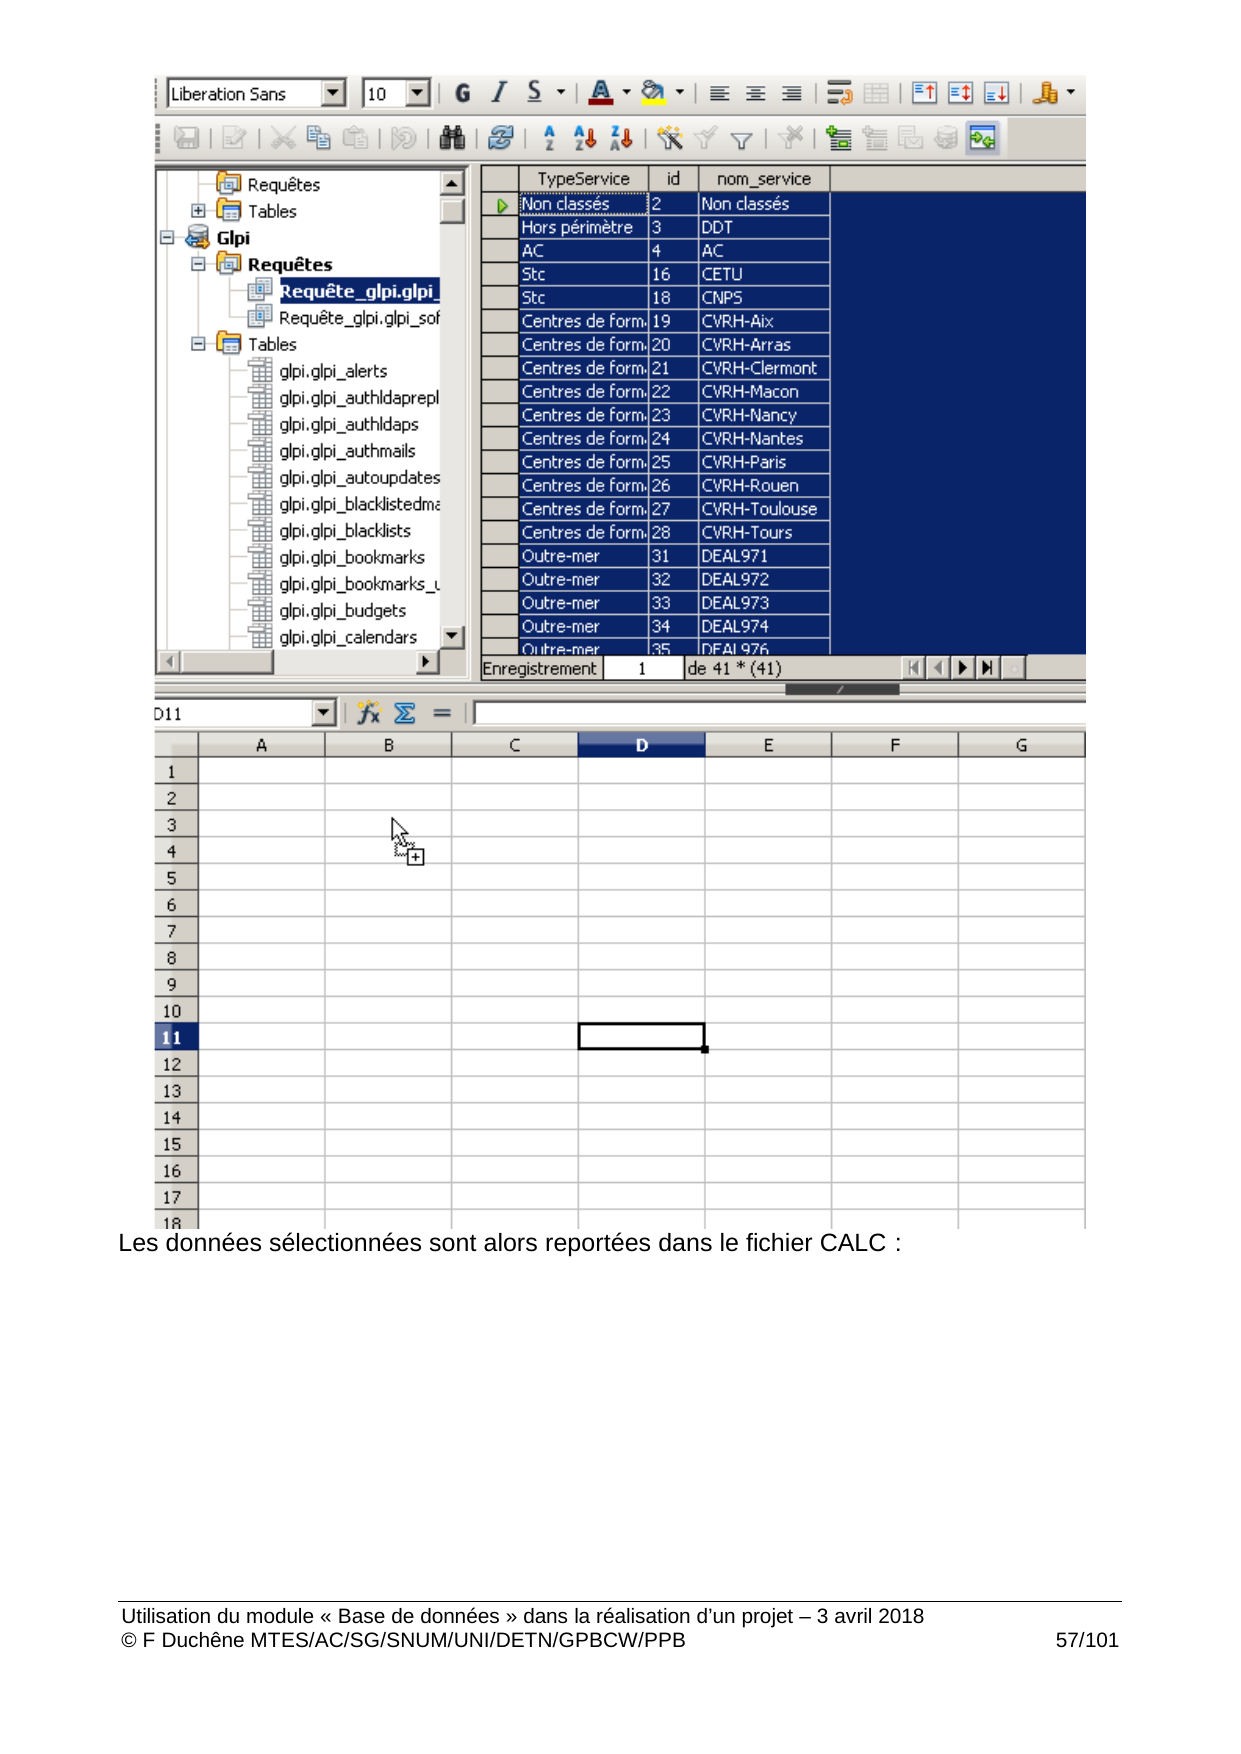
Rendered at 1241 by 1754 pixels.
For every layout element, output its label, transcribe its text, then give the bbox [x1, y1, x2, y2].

text Les données sélectionnées sont alors reportées dans le fichier CALC : [118, 317, 1122, 1257]
picture [154, 75, 1086, 1229]
